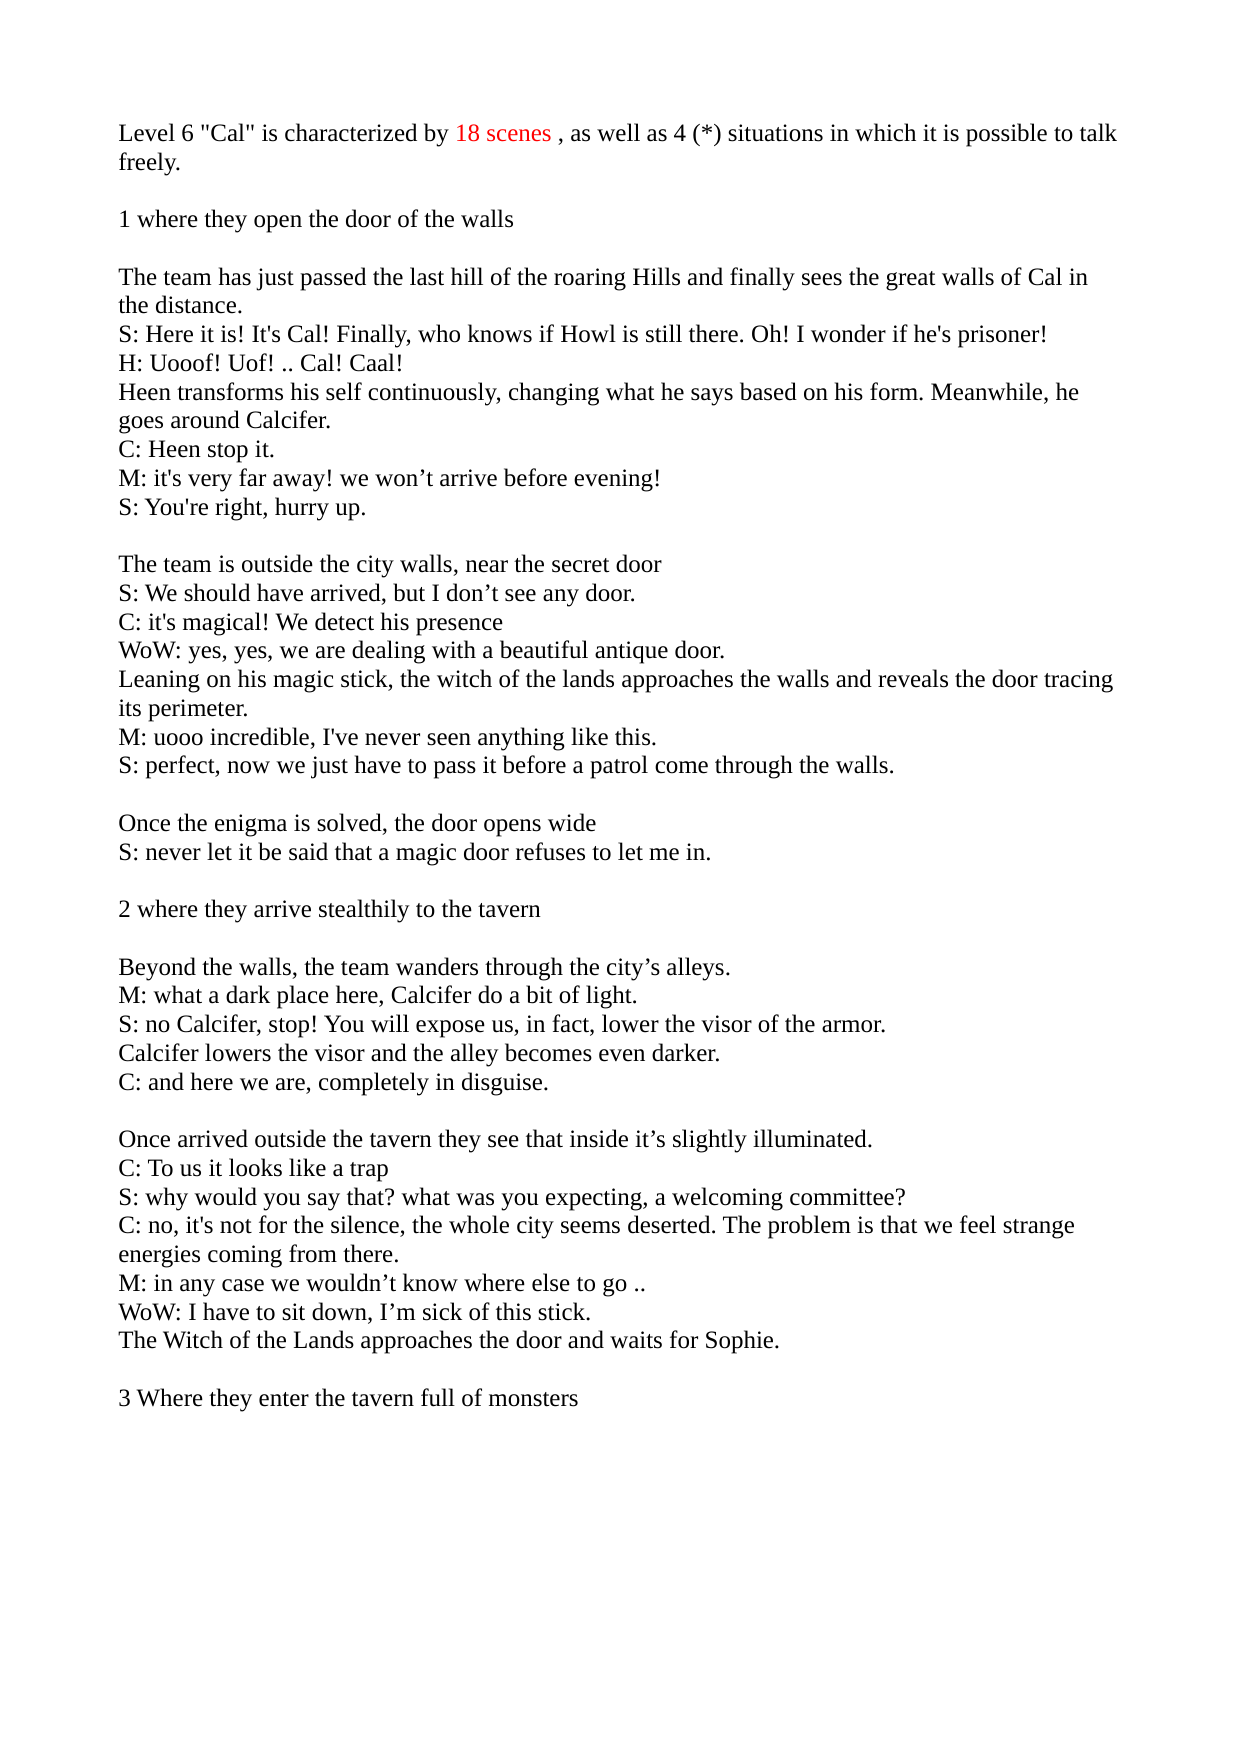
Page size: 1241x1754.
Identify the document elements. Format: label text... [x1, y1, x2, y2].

text 2 where they arrive stealthily to the tavern [118, 894, 1122, 923]
text C: Heen stop it. [118, 434, 1122, 463]
text The Witch of the Lands approaches the door and waits for Sophie. [118, 1326, 1122, 1354]
text 3 Where they enter the tavern full of monsters [118, 1383, 1122, 1412]
text The team has just passed the last hill of the roaring Hills and finally sees the great walls of Cal in the distance. [118, 262, 1122, 319]
text Leaning on his magic stick, the witch of the lands approaches the walls and reveals the door tracing its perimeter. [118, 664, 1122, 722]
text C: and here we are, completely in disguise. [118, 1067, 1122, 1096]
text S: Here it is! It's Cal! Finally, who knows if Howl is still there. Oh! I wonder if he's prisoner! [118, 319, 1122, 348]
text 1 where they open the door of the walls [118, 204, 1122, 233]
text Level 6 "Cal" is characterized by 18 scenes , as well as 4 (*) situations in which it is possible to talk freely. [118, 118, 1122, 176]
text Once arrived outside the tavern they see that inside it’s slightly illuminated. [118, 1124, 1122, 1153]
text Calcifer lowers the visor and the alley becomes even darker. [118, 1038, 1122, 1067]
text S: perfect, now we just have to pass it before a patrol come through the walls. [118, 751, 1122, 779]
text M: what a dark place here, Calcifer do a bit of light. [118, 981, 1122, 1009]
text Heen transforms his self continuously, changing what he says based on his form. Meanwhile, he goes around Calcifer. [118, 377, 1122, 434]
text Once the enigma is solved, the door opens wide [118, 808, 1122, 837]
text M: in any case we wouldn’t know where else to go .. [118, 1268, 1122, 1297]
text S: never let it be said that a magic door refuses to let me in. [118, 837, 1122, 866]
text C: no, it's not for the silence, the whole city seems deserted. The problem is that we feel strange energies coming from there. [118, 1211, 1122, 1268]
text C: To us it looks like a trap [118, 1153, 1122, 1182]
text S: why would you say that? what was you expecting, a welcoming committee? [118, 1182, 1122, 1211]
text S: no Calcifer, stop! You will expose us, in fact, lower the visor of the armor. [118, 1009, 1122, 1038]
text S: You're right, hurry up. [118, 492, 1122, 521]
text M: uooo incredible, I've never seen anything like this. [118, 722, 1122, 751]
text WoW: I have to sit down, I’m sick of this stick. [118, 1297, 1122, 1326]
text S: We should have arrived, but I don’t see any door. [118, 578, 1122, 607]
text C: it's magical! We detect his presence [118, 607, 1122, 636]
text WoW: yes, yes, we are dealing with a beautiful antique door. [118, 636, 1122, 664]
text The team is outside the city walls, near the secret door [118, 549, 1122, 578]
text M: it's very far away! we won’t arrive before evening! [118, 463, 1122, 492]
text H: Uooof! Uof! .. Cal! Caal! [118, 348, 1122, 377]
text Beyond the walls, the team wanders through the city’s alleys. [118, 952, 1122, 981]
